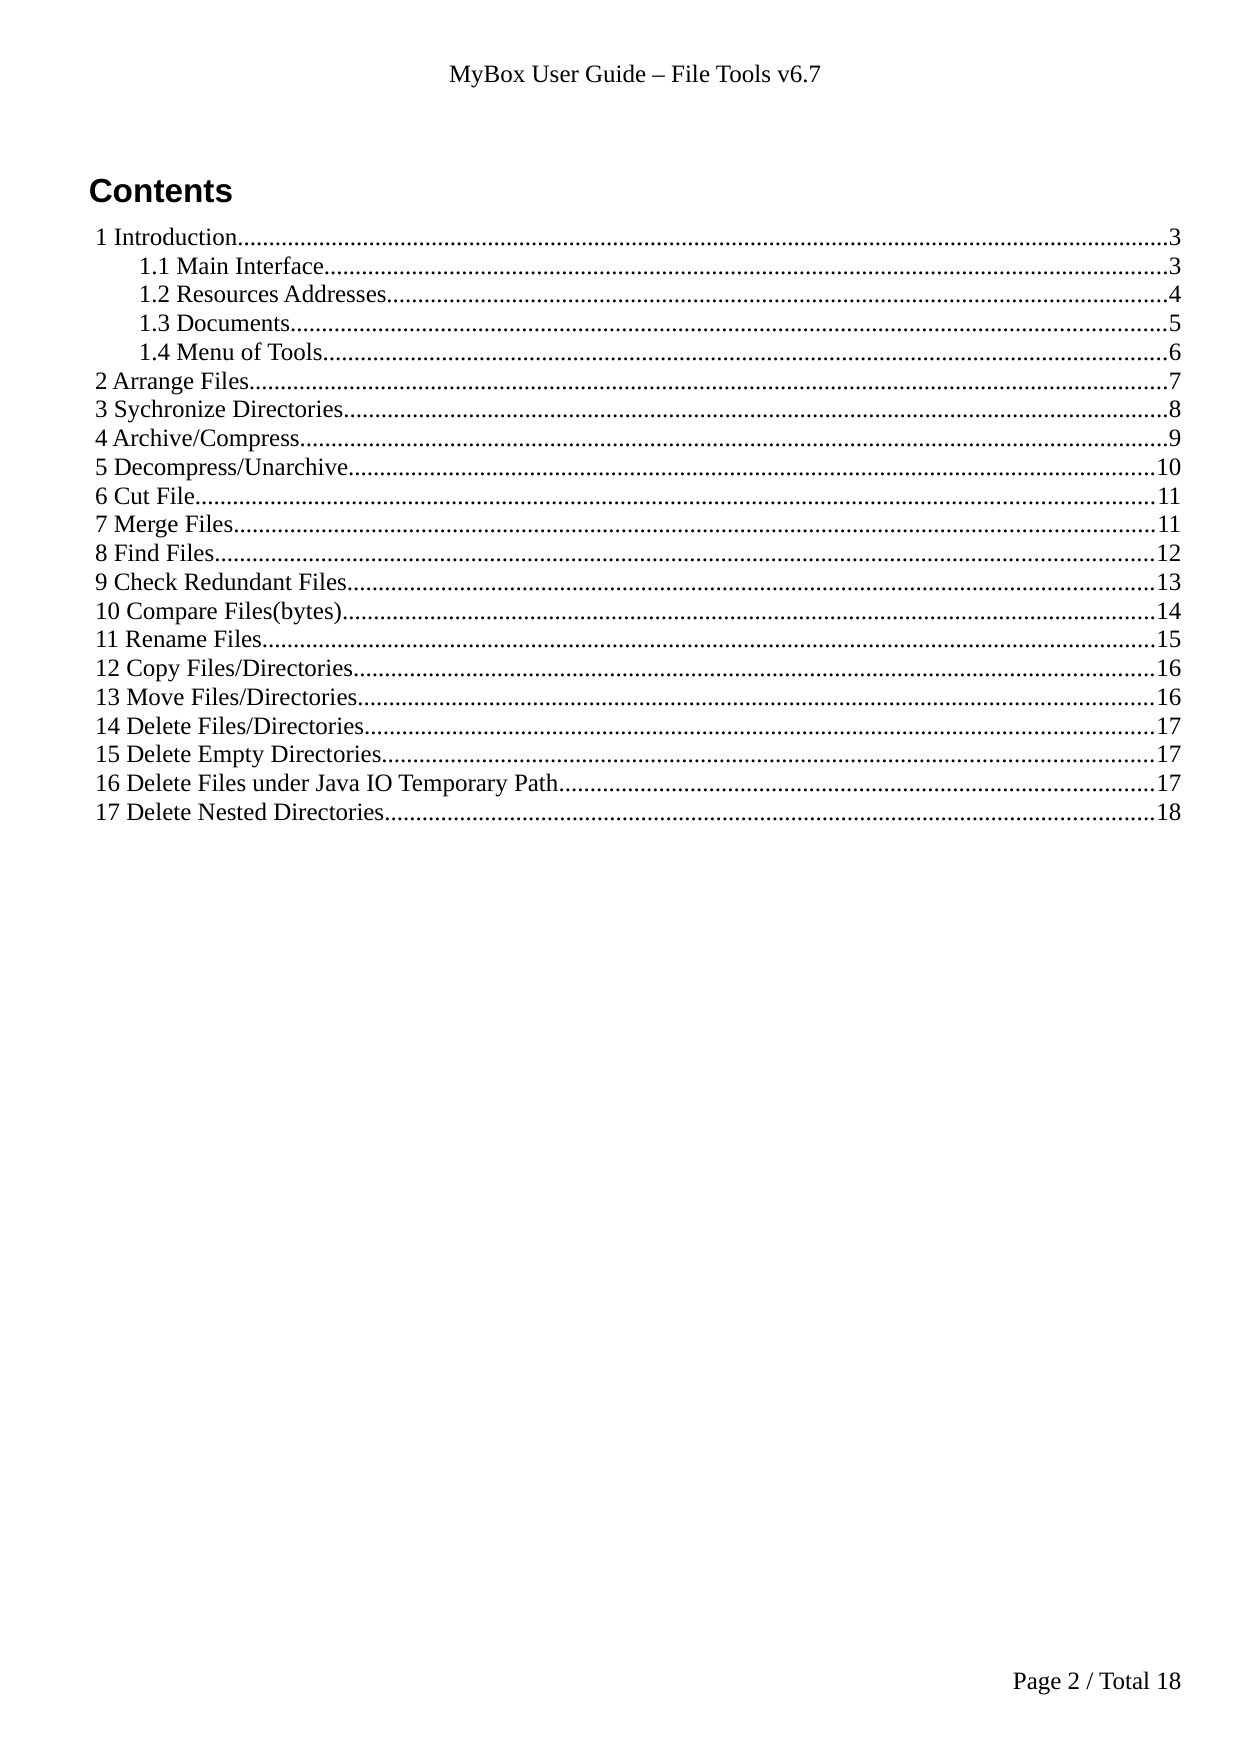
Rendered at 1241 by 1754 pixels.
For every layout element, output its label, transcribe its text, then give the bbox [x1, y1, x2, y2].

text 1.1 Main Interface 3 [132, 251, 1181, 279]
text 4 Archive/Compress 9 [88, 423, 1181, 452]
text 6 Cut File 11 [88, 481, 1181, 509]
text 13 Move Files/Directories 16 [88, 682, 1181, 711]
text 2 Arrange Files 7 [88, 366, 1181, 394]
text 12 Copy Files/Directories 16 [88, 653, 1181, 682]
text 15 Delete Empty Directories 17 [88, 739, 1181, 768]
text 1.3 Documents 5 [132, 308, 1181, 337]
text 1 Introduction 3 [88, 222, 1181, 251]
subtitle Contents [88, 171, 1181, 209]
text 14 Delete Files/Directories 17 [88, 711, 1181, 739]
text 11 Rename Files 15 [88, 624, 1181, 653]
text 9 Check Redundant Files 13 [88, 567, 1181, 596]
text 10 Compare Files(bytes) 14 [88, 596, 1181, 624]
text 1.4 Menu of Tools 6 [132, 337, 1181, 366]
text 8 Find Files 12 [88, 538, 1181, 567]
text 5 Decompress/Unarchive 10 [88, 452, 1181, 481]
text 1.2 Resources Addresses 4 [132, 279, 1181, 308]
text 7 Merge Files 11 [88, 509, 1181, 538]
text 16 Delete Files under Java IO Temporary Path 17 [88, 768, 1181, 797]
text 17 Delete Nested Directories 18 [88, 797, 1181, 826]
text 3 Sychronize Directories 8 [88, 394, 1181, 423]
